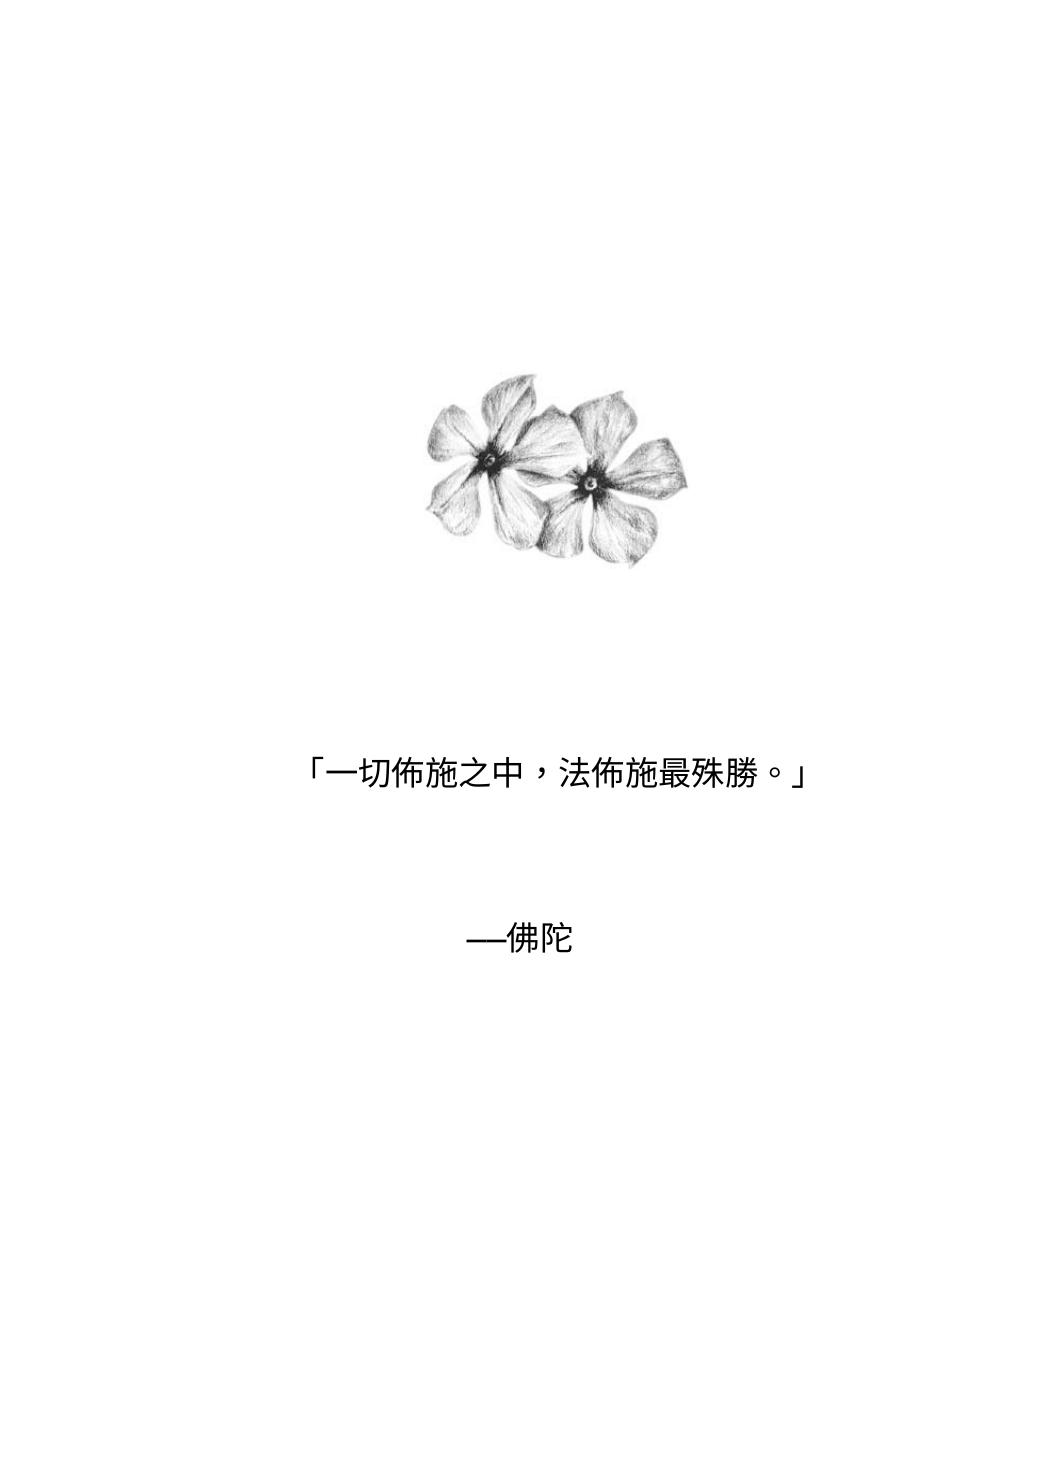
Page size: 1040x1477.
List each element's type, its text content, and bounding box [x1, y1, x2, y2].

picture [415, 371, 692, 572]
text 「一切佈施之中，法佈施最殊勝。」 [118, 753, 921, 792]
text ——佛陀 [118, 863, 921, 960]
